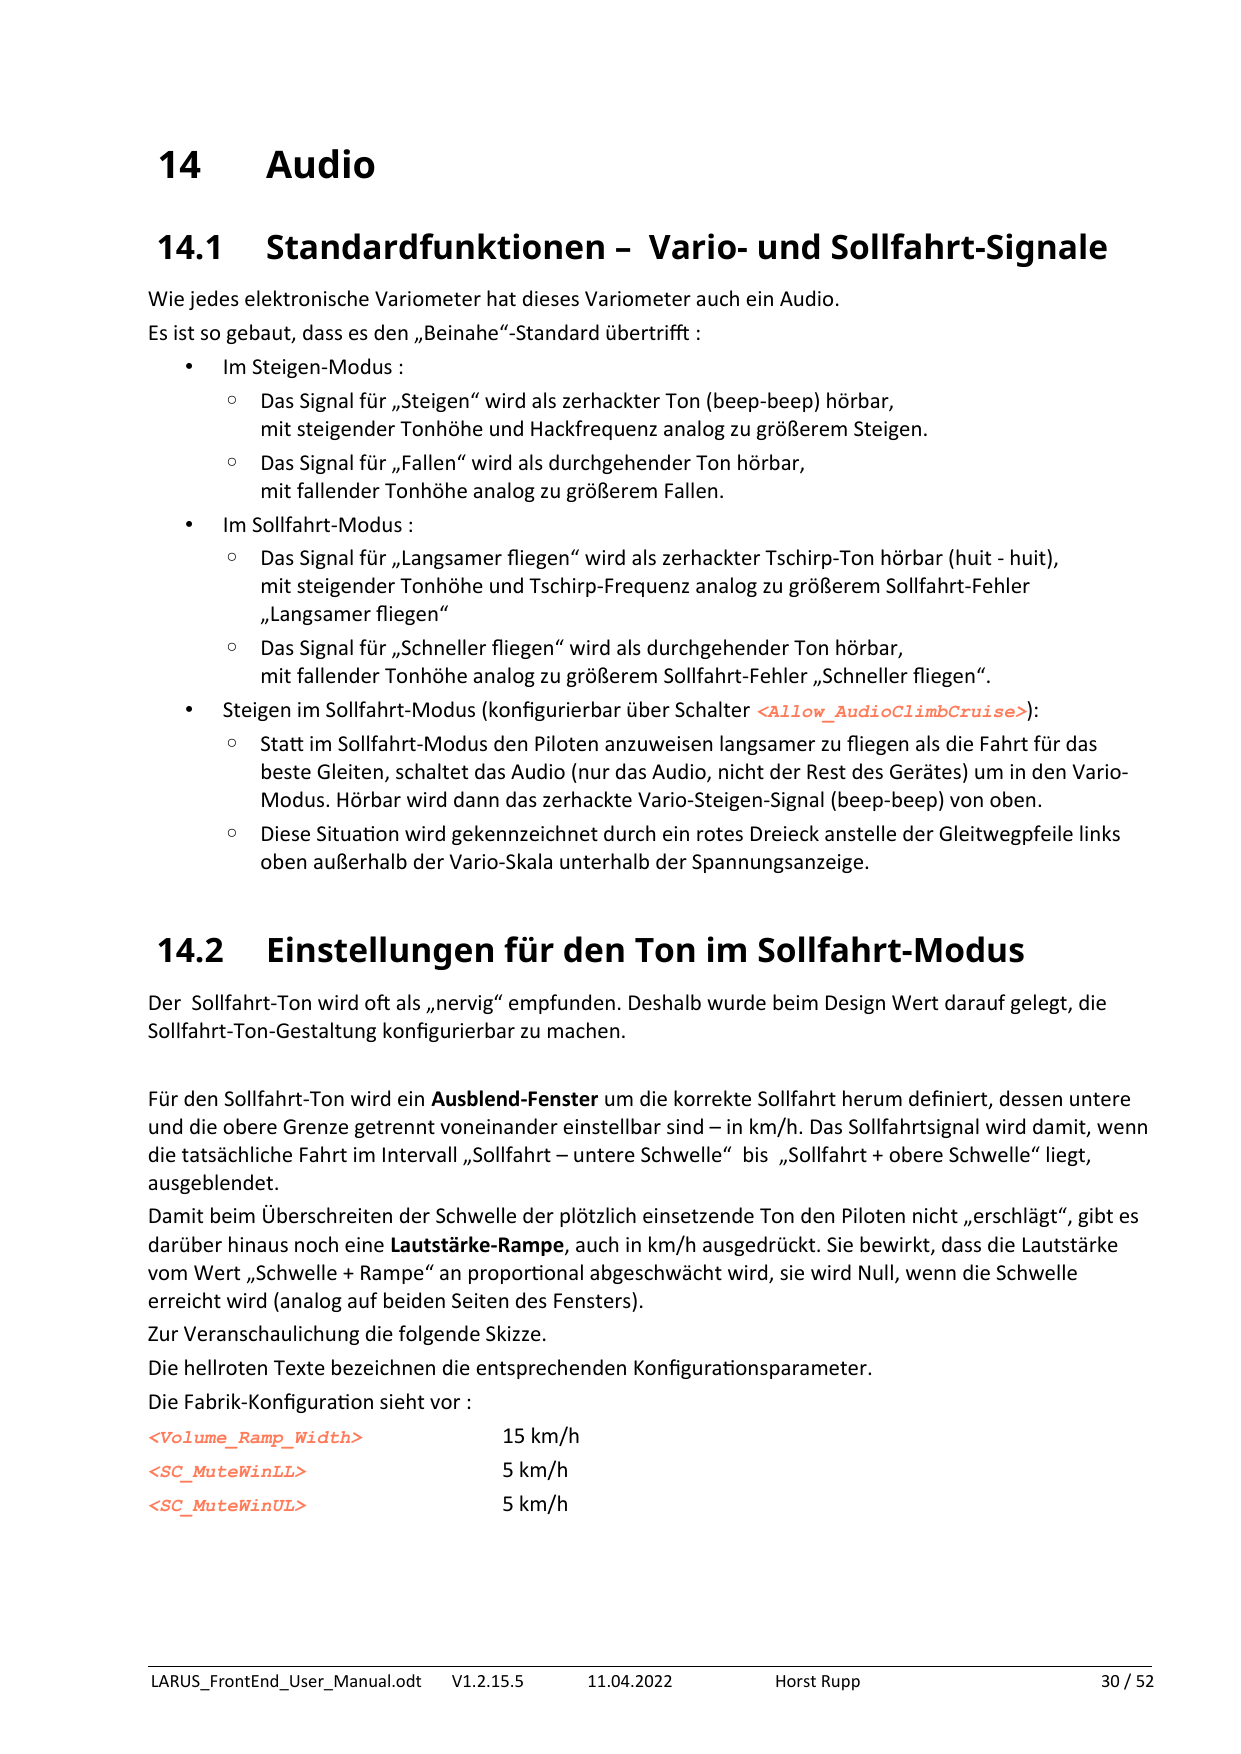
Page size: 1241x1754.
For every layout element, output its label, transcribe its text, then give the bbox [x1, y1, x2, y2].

list Das Signal für „Steigen“ wird als zerhackter Ton (beep-beep) hörbar, mit steigender Tonhöhe und Hackfrequenz analog zu größerem Steigen. [223, 386, 1152, 442]
list Statt im Sollfahrt-Modus den Piloten anzuweisen langsamer zu fliegen als die Fahrt für das beste Gleiten, schaltet das Audio (nur das Audio, nicht der Rest des Gerätes) um in den Vario-Modus. Hörbar wird dann das zerhackte Vario-Steigen-Signal (beep-beep) von oben. [223, 729, 1152, 813]
list Im Sollfahrt-Modus : [185, 510, 1152, 538]
text Zur Veranschaulichung die folgende Skizze. [148, 1319, 1152, 1348]
text <SC_MuteWinUL> 5 km/h [148, 1489, 1152, 1517]
text <Volume_Ramp_Width> 15 km/h [148, 1421, 1152, 1449]
list Im Steigen-Modus : [185, 352, 1152, 380]
subtitle Standardfunktionen – Vario- und Sollfahrt-Signale [148, 223, 1152, 269]
text Die Fabrik-Konfiguration sieht vor : [148, 1387, 1152, 1415]
list Das Signal für „Schneller fliegen“ wird als durchgehender Ton hörbar, mit fallender Tonhöhe analog zu größerem Sollfahrt-Fehler „Schneller fliegen“. [223, 633, 1152, 689]
list Das Signal für „Fallen“ wird als durchgehender Ton hörbar, mit fallender Tonhöhe analog zu größerem Fallen. [223, 448, 1152, 504]
text Es ist so gebaut, dass es den „Beinahe“-Standard übertrifft : [148, 318, 1152, 346]
subtitle Audio [148, 138, 1128, 190]
text Wie jedes elektronische Variometer hat dieses Variometer auch ein Audio. [148, 284, 1152, 312]
text Damit beim Überschreiten der Schwelle der plötzlich einsetzende Ton den Piloten nicht „erschlägt“, gibt es darüber hinaus noch eine Lautstärke-Rampe, auch in km/h ausgedrückt. Sie bewirkt, dass die Lautstärke vom Wert „Schwelle + Rampe“ an proportional abgeschwächt wird, sie wird Null, wenn die Schwelle erreicht wird (analog auf beiden Seiten des Fensters). [148, 1202, 1152, 1314]
text <SC_MuteWinLL> 5 km/h [148, 1455, 1152, 1483]
list Das Signal für „Langsamer fliegen“ wird als zerhackter Tschirp-Ton hörbar (huit - huit), mit steigender Tonhöhe und Tschirp-Frequenz analog zu größerem Sollfahrt-Fehler „Langsamer fliegen“ [223, 543, 1152, 628]
subtitle Einstellungen für den Ton im Sollfahrt-Modus [148, 927, 1152, 973]
text Der Sollfahrt-Ton wird oft als „nervig“ empfunden. Deshalb wurde beim Design Wert darauf gelegt, die Sollfahrt-Ton-Gestaltung konfigurierbar zu machen. [148, 988, 1152, 1044]
list Diese Situation wird gekennzeichnet durch ein rotes Dreieck anstelle der Gleitwegpfeile links oben außerhalb der Vario-Skala unterhalb der Spannungsanzeige. [223, 819, 1152, 903]
text Für den Sollfahrt-Ton wird ein Ausblend-Fenster um die korrekte Sollfahrt herum definiert, dessen untere und die obere Grenze getrennt voneinander einstellbar sind – in km/h. Das Sollfahrtsignal wird damit, wenn die tatsächliche Fahrt im Intervall „Sollfahrt – untere Schwelle“ bis „Sollfahrt + obere Schwelle“ liegt, ausgeblendet. [148, 1084, 1152, 1196]
text Die hellroten Texte bezeichnen die entsprechenden Konfigurationsparameter. [148, 1353, 1152, 1381]
list Steigen im Sollfahrt-Modus (konfigurierbar über Schalter <Allow_AudioClimbCruise>): [185, 695, 1152, 723]
